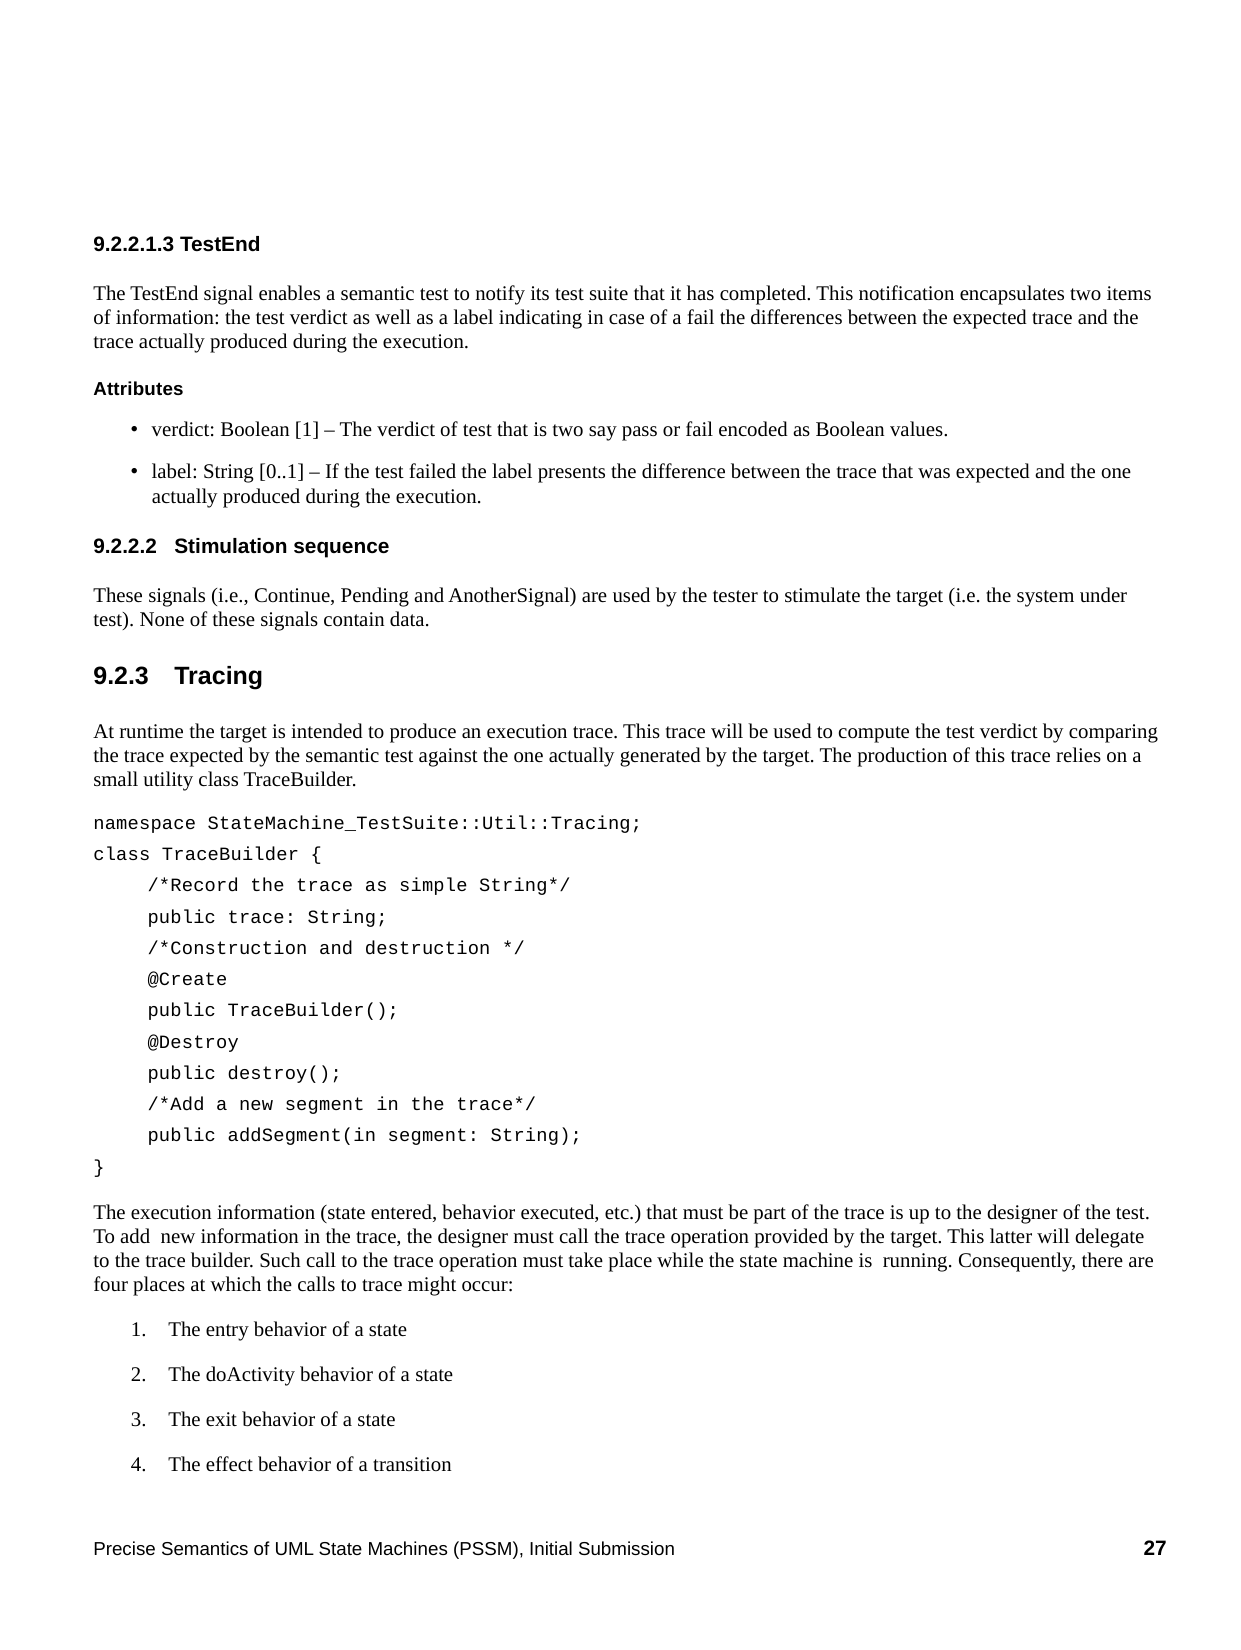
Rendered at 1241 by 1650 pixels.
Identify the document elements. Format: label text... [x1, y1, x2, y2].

list The exit behavior of a state [131, 1407, 1164, 1431]
text The TestEnd signal enables a semantic test to notify its test suite that it has completed. This notification encapsulates two items of information: the test verdict as well as a label indicating in case of a fail the differences between the expected trace and the trace actually produced during the execution. [93, 281, 1164, 353]
list The effect behavior of a transition [131, 1452, 1164, 1476]
text These signals (i.e., Continue, Pending and AnotherSignal) are used by the tester to stimulate the target (i.e. the system under test). None of these signals contain data. [93, 583, 1164, 631]
subtitle Tracing [93, 660, 1164, 689]
list label: String [0..1] – If the test failed the label presents the difference between the trace that was expected and the one actually produced during the execution. [131, 458, 1164, 508]
subtitle Stimulation sequence [93, 533, 1164, 558]
subtitle Attributes [93, 378, 1164, 400]
list verdict: Boolean [1] – The verdict of test that is two say pass or fail encoded as Boolean values. [131, 416, 1164, 441]
text @Create [93, 968, 1164, 991]
text public addSegment(in segment: String); [93, 1124, 1164, 1147]
text /*Construction and destruction */ [93, 937, 1164, 960]
text namespace StateMachine_TestSuite::Util::Tracing; [93, 812, 1164, 835]
text The execution information (state entered, behavior executed, etc.) that must be part of the trace is up to the designer of the test. To add new information in the trace, the designer must call the trace operation provided by the target. This latter will delegate to the trace builder. Such call to the trace operation must take place while the state machine is running. Consequently, there are four places at which the calls to trace might occur: [93, 1200, 1164, 1296]
text class TraceBuilder { [93, 843, 1164, 866]
list The entry behavior of a state [131, 1317, 1164, 1341]
text public trace: String; [93, 906, 1164, 929]
text } [93, 1156, 1164, 1179]
text /*Add a new segment in the trace*/ [93, 1093, 1164, 1116]
text public destroy(); [93, 1062, 1164, 1085]
text public TraceBuilder(); [93, 999, 1164, 1022]
subtitle TestEnd [93, 231, 1164, 256]
list The doActivity behavior of a state [131, 1362, 1164, 1386]
text @Destroy [93, 1031, 1164, 1054]
text /*Record the trace as simple String*/ [93, 874, 1164, 897]
text At runtime the target is intended to produce an execution trace. This trace will be used to compute the test verdict by comparing the trace expected by the semantic test against the one actually generated by the target. The production of this trace relies on a small utility class TraceBuilder. [93, 719, 1164, 791]
